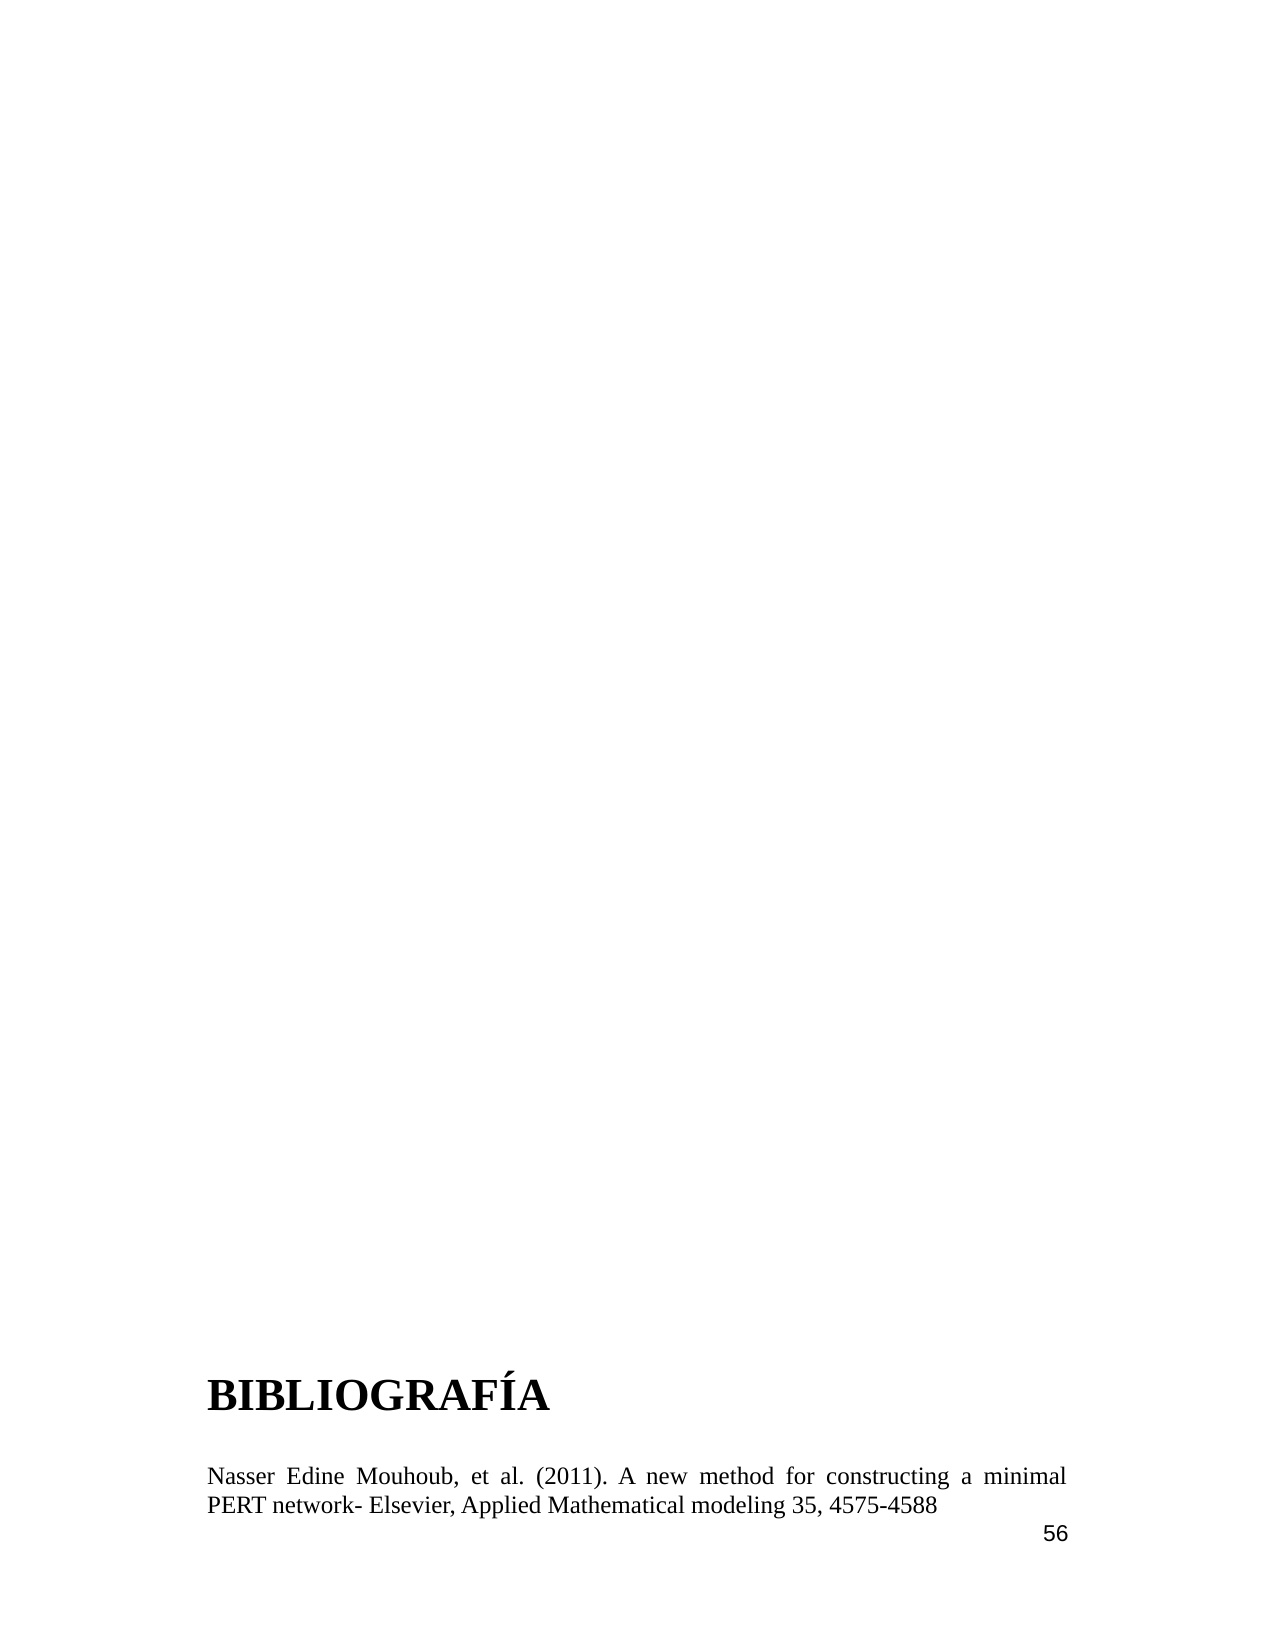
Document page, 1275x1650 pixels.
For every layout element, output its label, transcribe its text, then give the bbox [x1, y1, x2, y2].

text Nasser Edine Mouhoub, et al. (2011). A new method for constructing a minimal PERT network- Elsevier, Applied Mathematical modeling 35, 4575-4588 [207, 1461, 1068, 1518]
text BIBLIOGRAFÍA [207, 1367, 1068, 1420]
